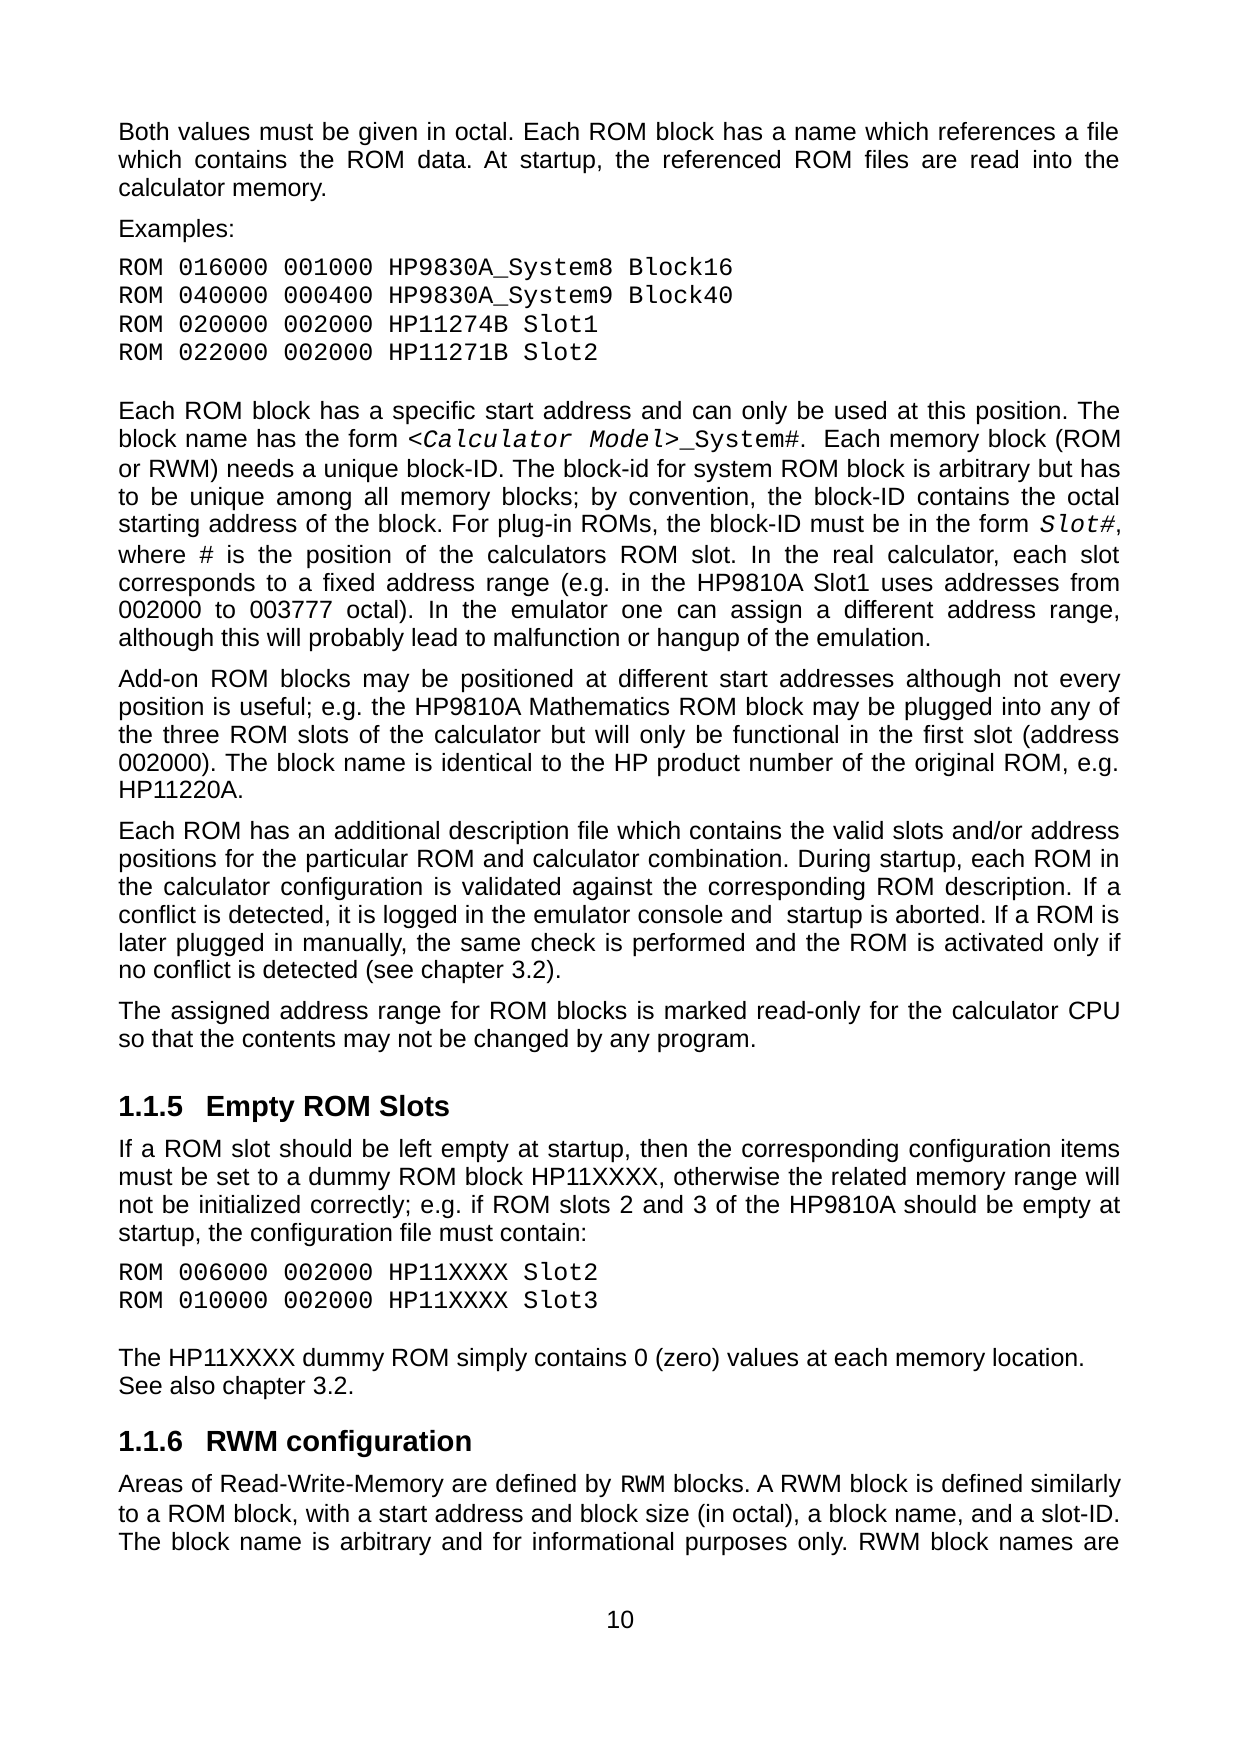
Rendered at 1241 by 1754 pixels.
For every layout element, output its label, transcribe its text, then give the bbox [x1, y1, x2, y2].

text Each ROM block has a specific start address and can only be used at this position. The block name has the form <Calculator Model>_System#. Each memory block (ROM or RWM) needs a unique block-ID. The block-id for system ROM block is arbitrary but has to be unique among all memory blocks; by convention, the block-ID contains the octal starting address of the block. For plug-in ROMs, the block-ID must be in the form Slot#, where # is the position of the calculators ROM slot. In the real calculator, each slot corresponds to a fixed address range (e.g. in the HP9810A Slot1 uses addresses from 002000 to 003777 octal). In the emulator one can assign a different address range, although this will probably lead to malfunction or hangup of the emulation. [118, 396, 1122, 652]
text Examples: [118, 214, 1122, 242]
text If a ROM slot should be left empty at startup, then the corresponding configuration items must be set to a dummy ROM block HP11XXXX, otherwise the related memory range will not be initialized correctly; e.g. if ROM slots 2 and 3 of the HP9810A should be empty at startup, the configuration file must contain: [118, 1135, 1122, 1247]
subtitle Empty ROM Slots [118, 1090, 1122, 1123]
text ROM 040000 000400 HP9830A_System9 Block40 [118, 283, 1122, 311]
text ROM 016000 001000 HP9830A_System8 Block16 [118, 255, 1122, 283]
text Add-on ROM blocks may be positioned at different start addresses although not every position is useful; e.g. the HP9810A Mathematics ROM block may be plugged into any of the three ROM slots of the calculator but will only be functional in the first slot (address 002000). The block name is identical to the HP product number of the original ROM, e.g. HP11220A. [118, 664, 1122, 804]
text ROM 010000 002000 HP11XXXX Slot3 [118, 1288, 1122, 1316]
text ROM 020000 002000 HP11274B Slot1 [118, 311, 1122, 340]
subtitle RWM configuration [118, 1425, 1122, 1458]
text Areas of Read-Write-Memory are defined by RWM blocks. A RWM block is defined similarly to a ROM block, with a start address and block size (in octal), a block name, and a slot-ID. The block name is arbitrary and for informational purposes only. RWM block names are [118, 1470, 1122, 1556]
text The assigned address range for ROM blocks is marked read-only for the calculator CPU so that the contents may not be changed by any program. [118, 997, 1122, 1052]
text Each ROM has an additional description file which contains the valid slots and/or address positions for the particular ROM and calculator combination. During startup, each ROM in the calculator configuration is validated against the corresponding ROM description. If a conflict is detected, it is logged in the emulator console and startup is aborted. If a ROM is later plugged in manually, the same check is performed and the ROM is activated only if no conflict is detected (see chapter 3.2). [118, 817, 1122, 984]
text The HP11XXXX dummy ROM simply contains 0 (zero) values at each memory location. See also chapter 3.2. [118, 1344, 1122, 1400]
text ROM 022000 002000 HP11271B Slot2 [118, 340, 1122, 368]
text ROM 006000 002000 HP11XXXX Slot2 [118, 1259, 1122, 1288]
